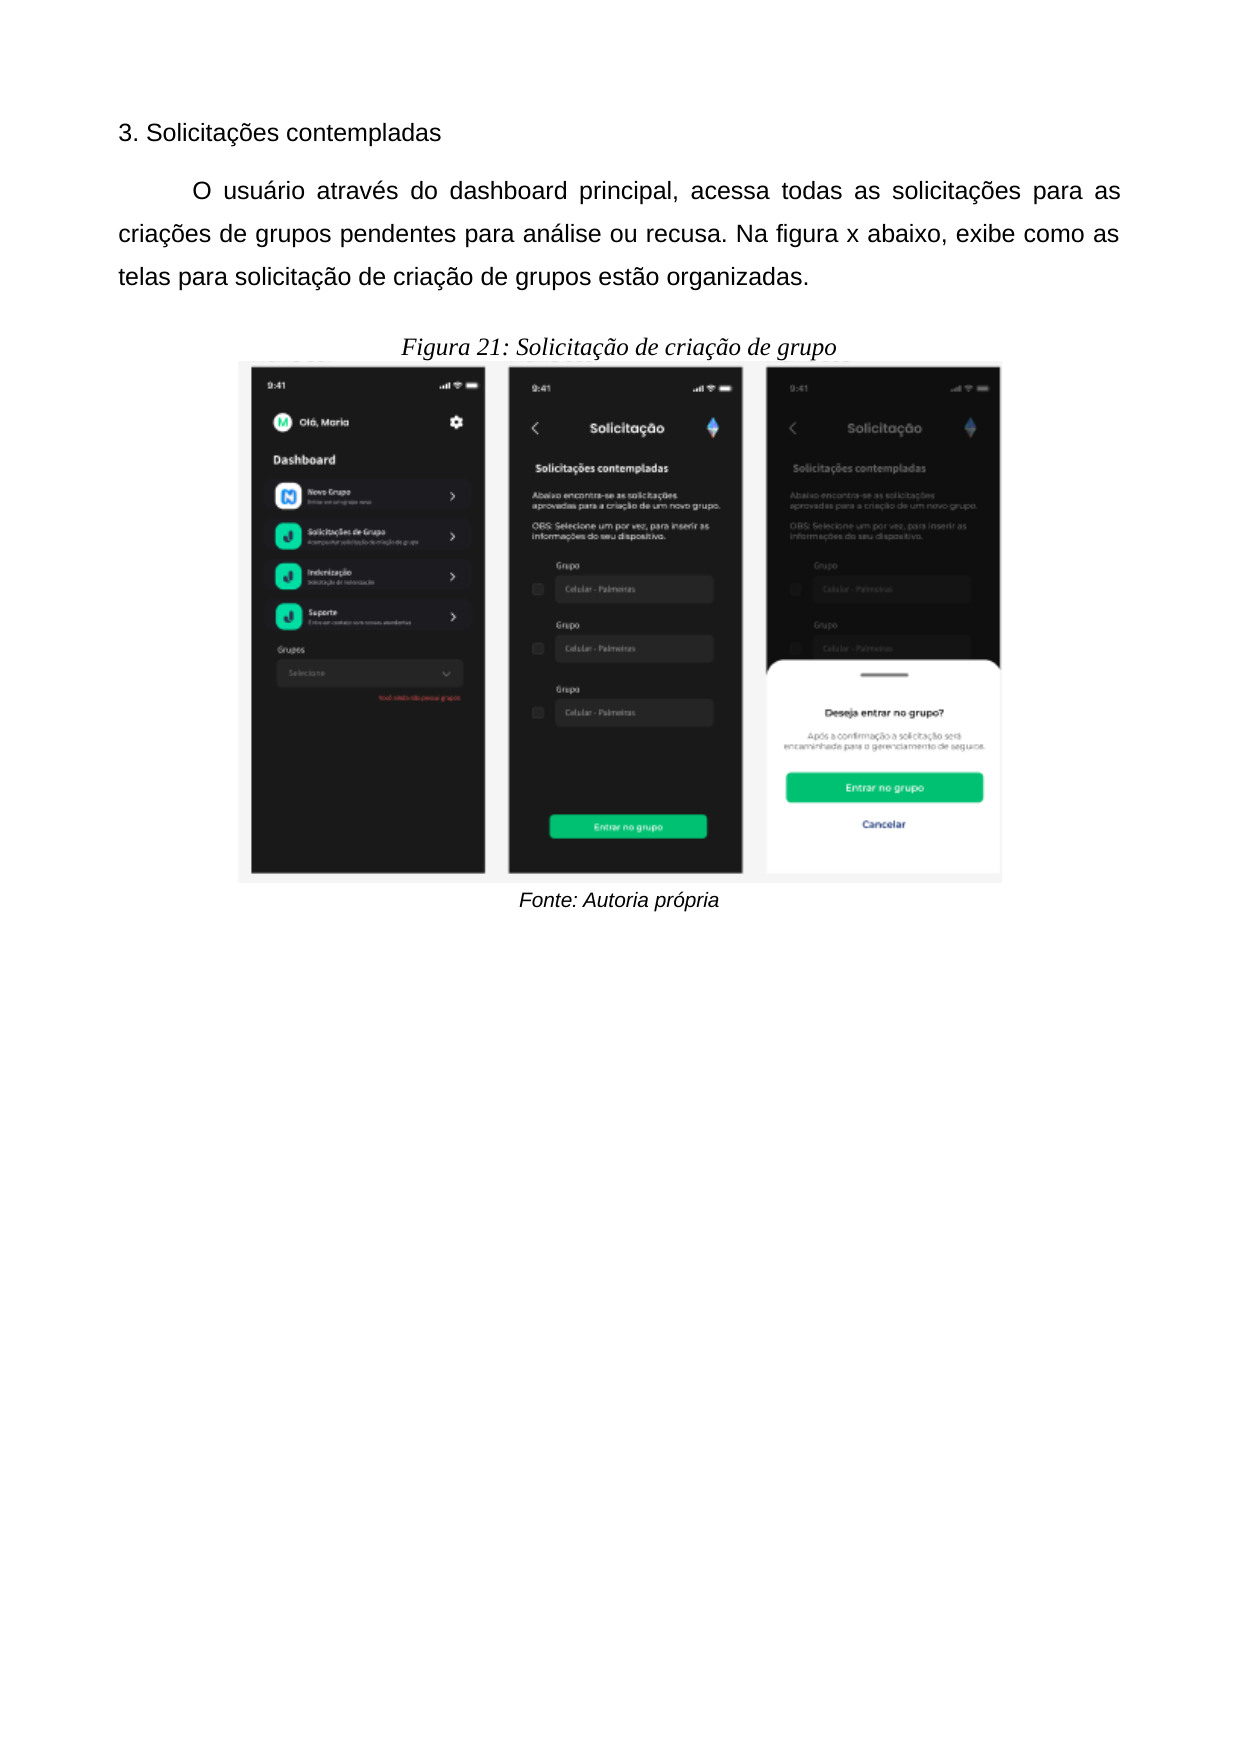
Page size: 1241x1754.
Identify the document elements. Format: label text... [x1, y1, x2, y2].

picture [238, 361, 1003, 883]
text 3. Solicitações contempladas [118, 118, 1122, 147]
text Figura 21: Solicitação de criação de grupo [226, 332, 1014, 361]
text Fonte: Autoria própria [118, 320, 1122, 912]
text O usuário através do dashboard principal, acessa todas as solicitações para as criações de grupos pendentes para análise ou recusa. Na figura x abaixo, exibe como as telas para solicitação de criação de grupos estão organizadas. [118, 176, 1122, 291]
